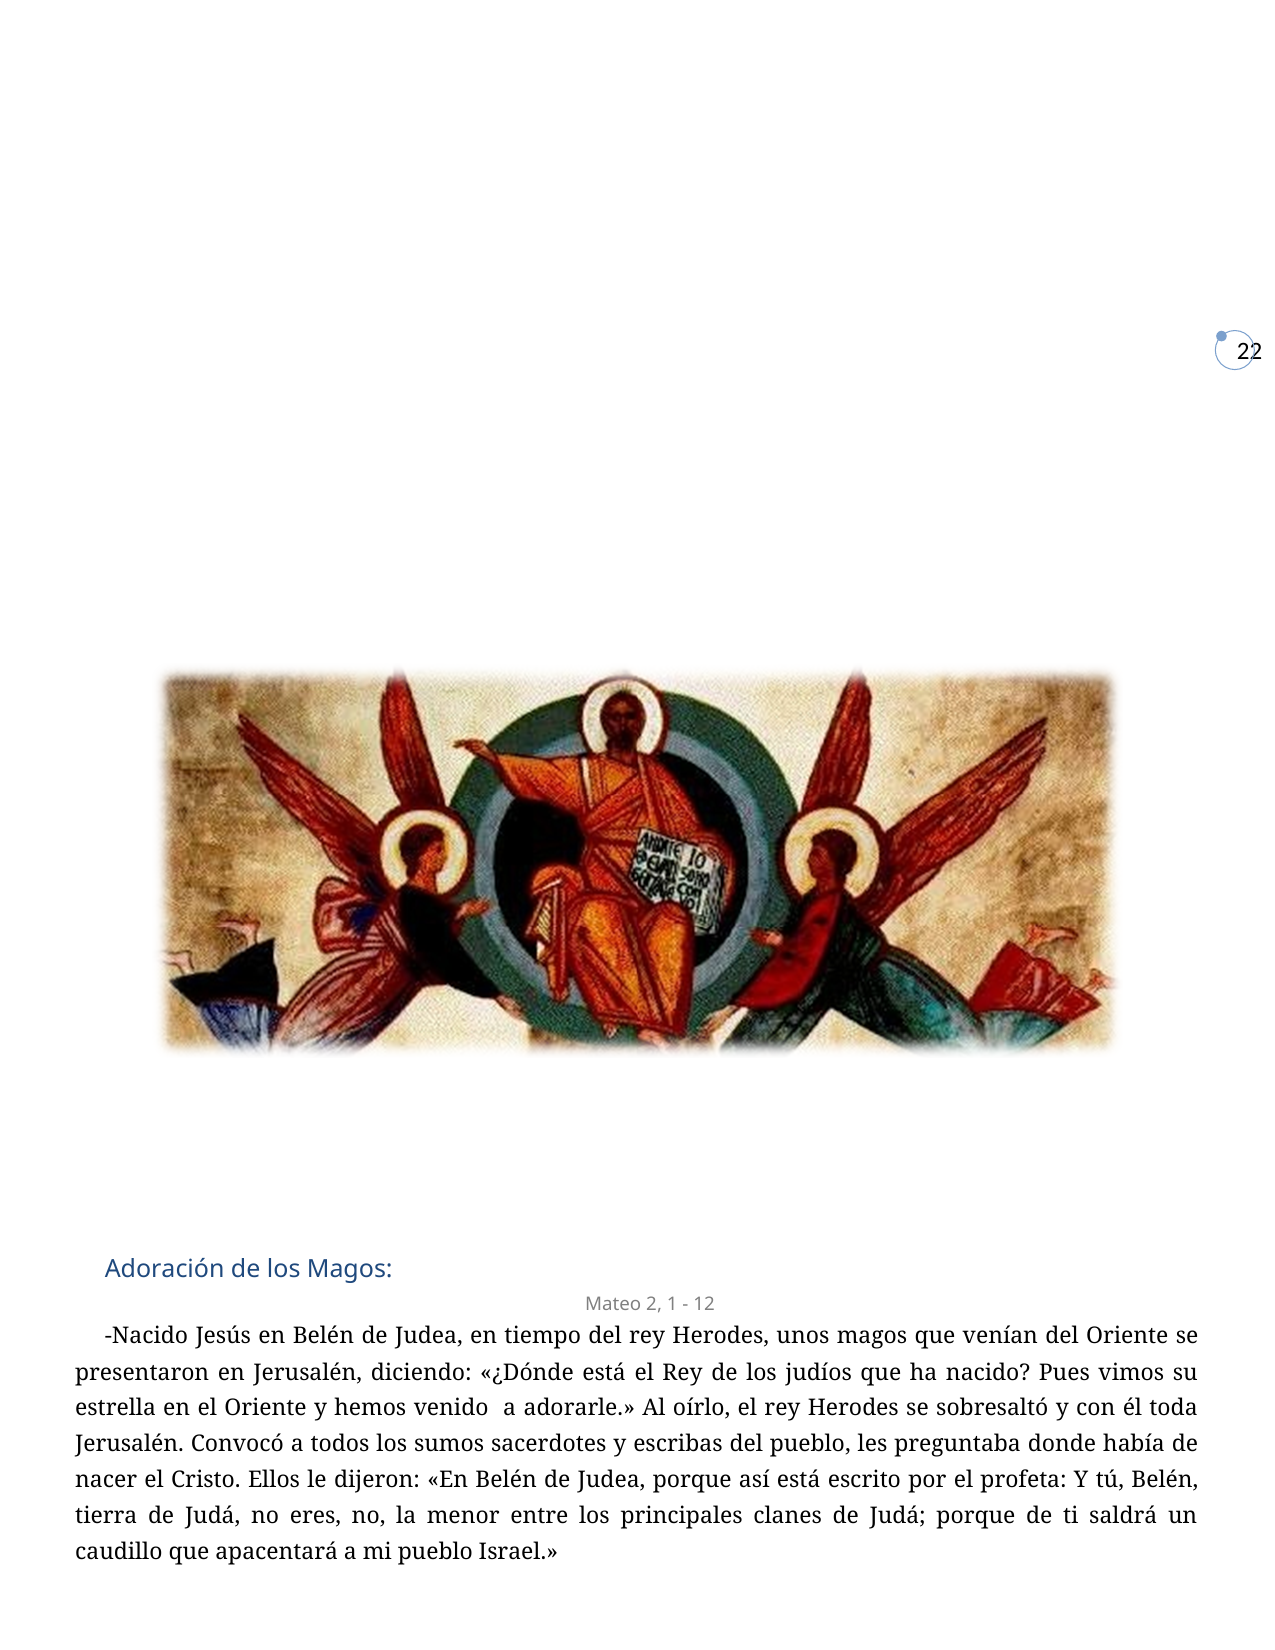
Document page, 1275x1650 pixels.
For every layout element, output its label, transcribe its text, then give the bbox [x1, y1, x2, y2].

text Mateo 2, 1 - 12 [104, 1290, 1200, 1316]
text -Nacido Jesús en Belén de Judea, en tiempo del rey Herodes, unos magos que venían del Oriente se presentaron en Jerusalén, diciendo: «¿Dónde está el Rey de los judíos que ha nacido? Pues vimos su estrella en el Oriente y hemos venido a adorarle.» Al oírlo, el rey Herodes se sobresaltó y con él toda Jerusalén. Convocó a todos los sumos sacerdotes y escribas del pueblo, les preguntaba donde había de nacer el Cristo. Ellos le dijeron: «En Belén de Judea, porque así está escrito por el profeta: Y tú, Belén, tierra de Judá, no eres, no, la menor entre los principales clanes de Judá; porque de ti saldrá un caudillo que apacentará a mi pueblo Israel.» [75, 1319, 1200, 1566]
text Adoración de los Magos: [75, 1251, 1200, 1285]
picture [151, 663, 1124, 1058]
